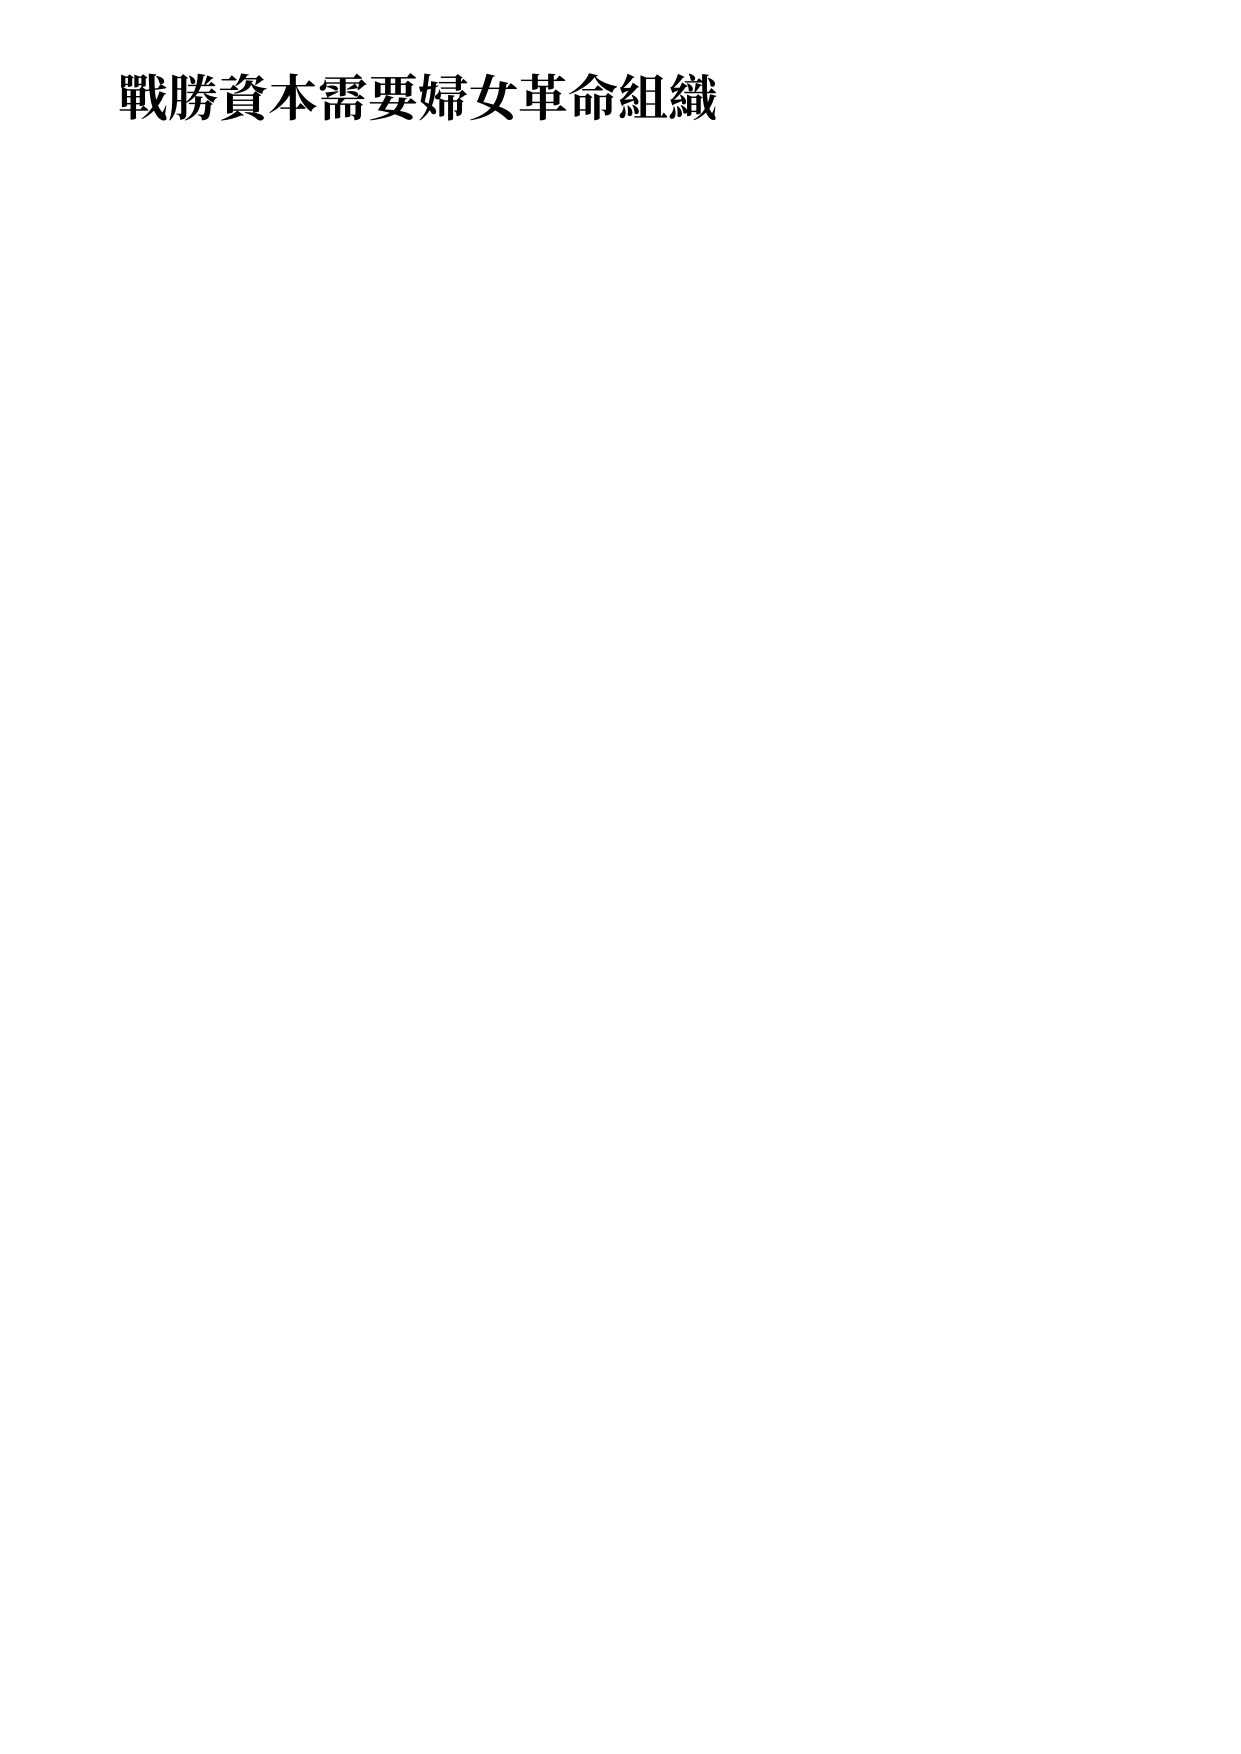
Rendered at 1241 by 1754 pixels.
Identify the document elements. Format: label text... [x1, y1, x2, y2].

subtitle 戰勝資本需要婦女革命組織 [118, 59, 1181, 131]
